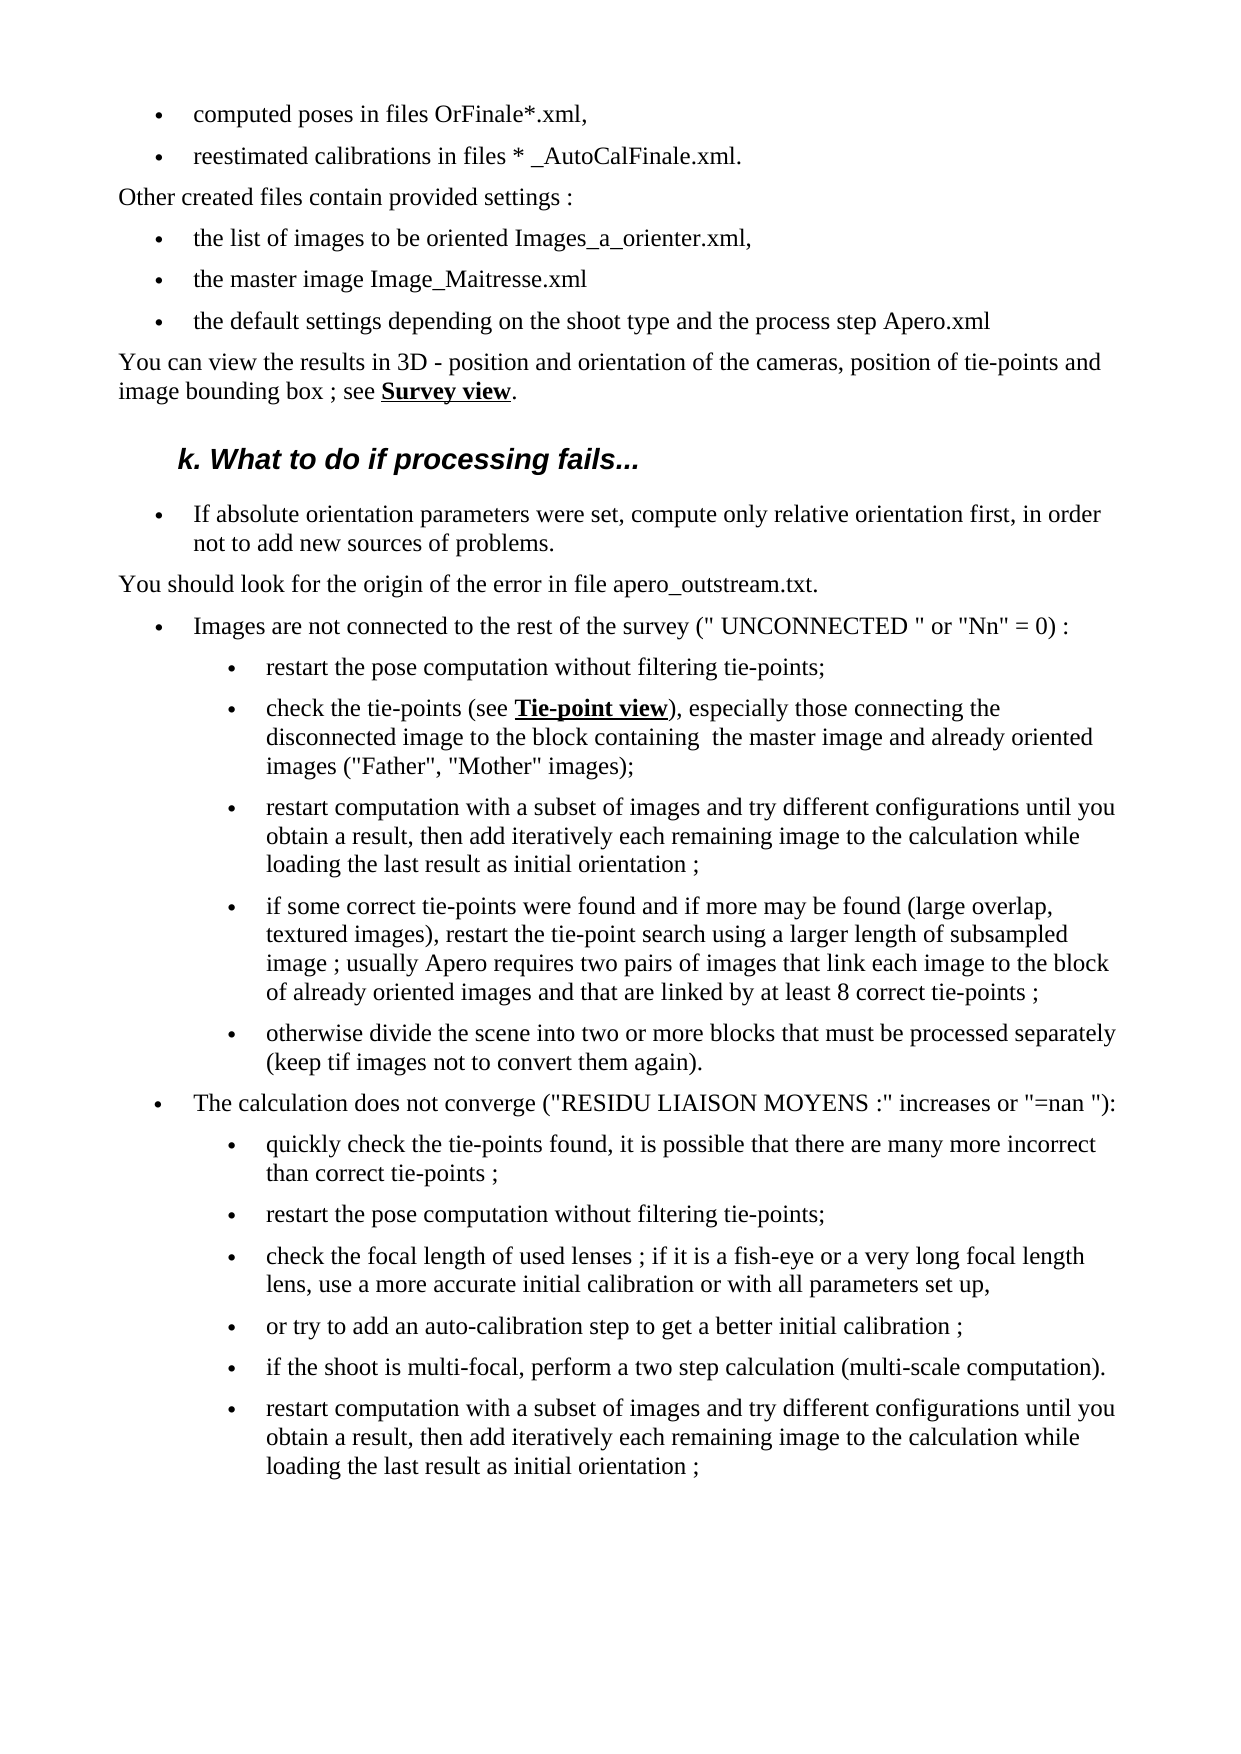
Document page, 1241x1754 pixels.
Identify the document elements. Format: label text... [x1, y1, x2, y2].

text Other created files contain provided settings : [118, 182, 1122, 211]
list If absolute orientation parameters were set, compute only relative orientation first, in order not to add new sources of problems. [156, 499, 1122, 557]
list quickly check the tie-points found, it is possible that there are many more incorrect than correct tie-points ; [228, 1129, 1122, 1187]
list or try to add an auto-calibration step to get a better initial calibration ; [228, 1311, 1122, 1339]
list the list of images to be oriented Images_a_orienter.xml, [156, 223, 1122, 252]
list if some correct tie-points were found and if more may be found (large overlap, textured images), restart the tie-point search using a larger length of subsampled image ; usually Apero requires two pairs of images that link each image to the block of already oriented images and that are linked by at least 8 correct tie-points ; [228, 891, 1122, 1006]
list computed poses in files OrFinale*.xml, [156, 99, 1122, 128]
list Images are not connected to the rest of the survey (" UNCONNECTED " or "Nn" = 0) : [156, 611, 1122, 639]
list the default settings depending on the shoot type and the process step Apero.xml [156, 306, 1122, 334]
list reestimated calibrations in files * _AutoCalFinale.xml. [156, 141, 1122, 169]
list the master image Image_Maitresse.xml [156, 264, 1122, 293]
list otherwise divide the scene into two or more blocks that must be processed separately (keep tif images not to convert them again). [228, 1018, 1122, 1076]
list The calculation does not converge ("RESIDU LIAISON MOYENS :" increases or "=nan "): [154, 1088, 1122, 1117]
list check the focal length of used lenses ; if it is a fish-eye or a very long focal length lens, use a more accurate initial calibration or with all parameters set up, [228, 1241, 1122, 1298]
list restart the pose computation without filtering tie-points; [228, 652, 1122, 681]
list if the shoot is multi-focal, perform a two step calculation (multi-scale computation). [228, 1352, 1122, 1381]
list restart computation with a subset of images and try different configurations until you obtain a result, then add iteratively each remaining image to the calculation while loading the last result as initial orientation ; [228, 792, 1122, 878]
list restart computation with a subset of images and try different configurations until you obtain a result, then add iteratively each remaining image to the calculation while loading the last result as initial orientation ; [228, 1393, 1122, 1479]
text You should look for the origin of the error in file apero_outstream.txt. [118, 569, 1122, 598]
list restart the pose computation without filtering tie-points; [228, 1199, 1122, 1228]
subtitle k. What to do if processing fails... [116, 442, 1122, 475]
list check the tie-points (see Tie-point view), especially those connecting the disconnected image to the block containing the master image and already oriented images ("Father", "Mother" images); [228, 693, 1122, 779]
text You can view the results in 3D - position and orientation of the cameras, position of tie-points and image bounding box ; see Survey view. [118, 347, 1122, 404]
